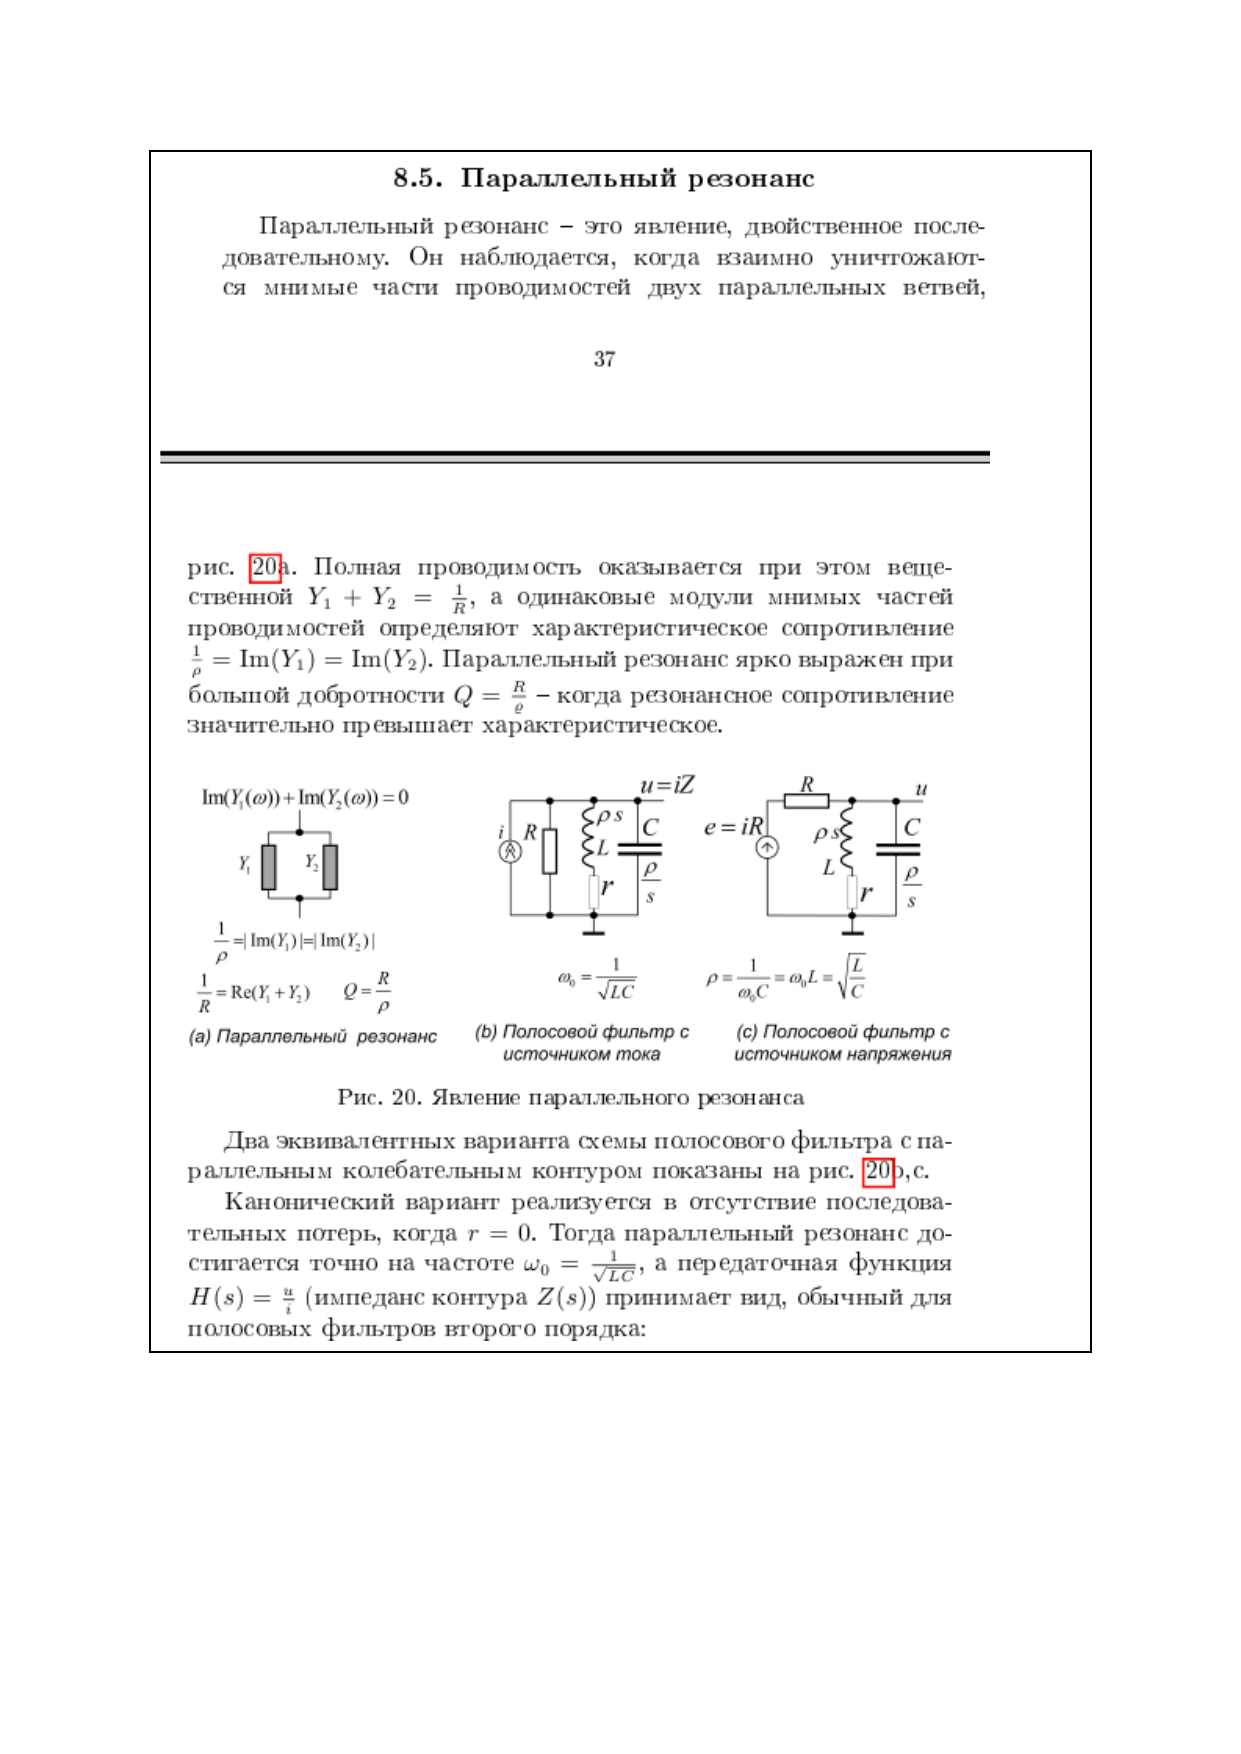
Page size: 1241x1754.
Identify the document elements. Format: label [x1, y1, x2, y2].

table_cell [151, 152, 1090, 1351]
picture [160, 162, 990, 1341]
